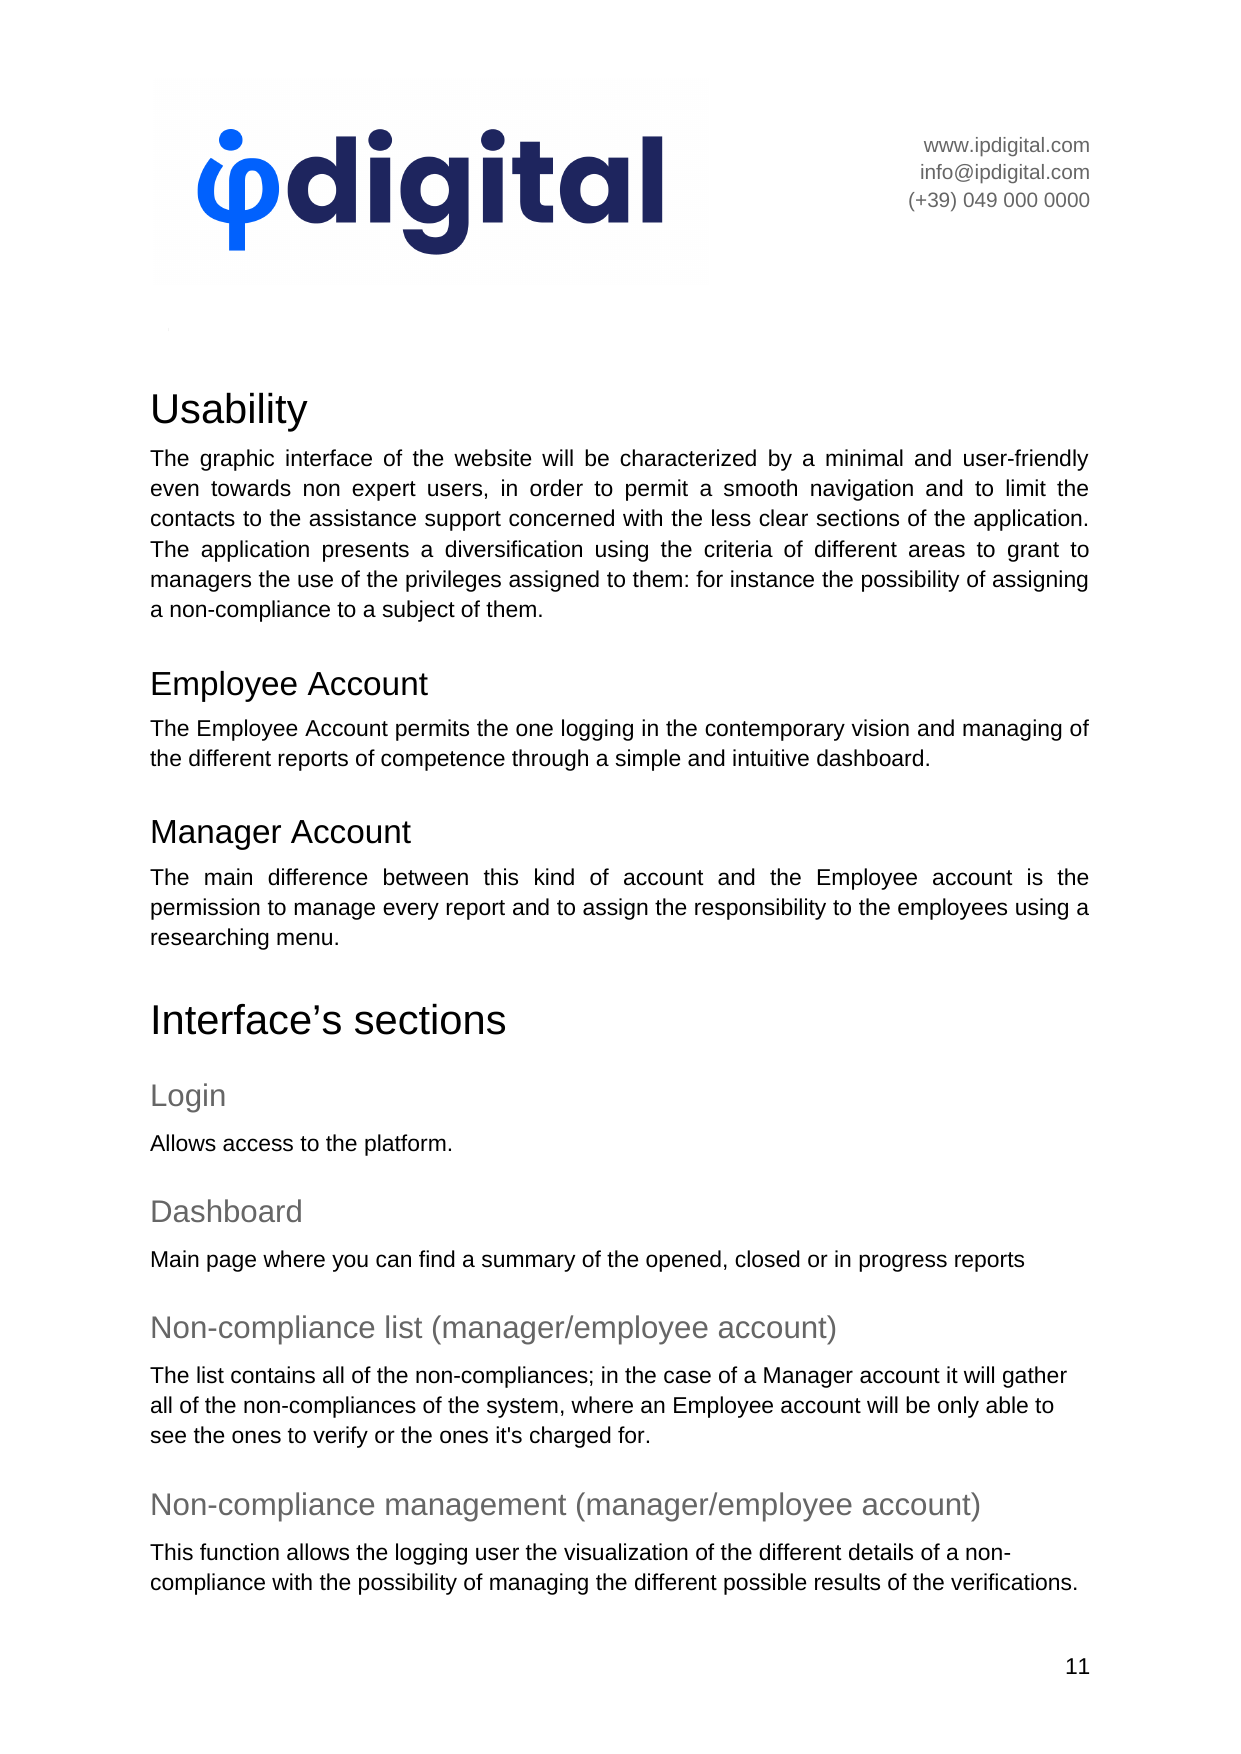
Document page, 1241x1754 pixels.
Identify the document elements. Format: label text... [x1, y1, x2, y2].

subtitle Usability [150, 384, 1090, 432]
text The list contains all of the non-compliances; in the case of a Manager account it will gather all of the non-compliances of the system, where an Employee account will be only able to see the ones to verify or the ones it's charged for. [150, 1362, 1090, 1449]
text The main difference between this kind of account and the Employee account is the permission to manage every report and to assign the responsibility to the employees using a researching menu. [150, 863, 1090, 950]
subtitle Dashboard [150, 1193, 1090, 1229]
subtitle Login [150, 1077, 1090, 1113]
text The graphic interface of the website will be characterized by a minimal and user-friendly even towards non expert users, in order to permit a smooth navigation and to limit the contacts to the assistance support concerned with the less clear sections of the application. The application presents a diversification using the criteria of different areas to grant to managers the use of the privileges assigned to them: for instance the possibility of assigning a non-compliance to a subject of them. [150, 445, 1090, 622]
subtitle Manager Account [150, 812, 1090, 851]
text Main page where you can find a summary of the opened, closed or in progress reports [150, 1246, 1090, 1272]
picture [153, 78, 709, 285]
subtitle Interface’s sections [150, 996, 1090, 1044]
subtitle Employee Account [150, 664, 1090, 702]
subtitle Non-compliance list (manager/employee account) [150, 1309, 1090, 1345]
text This function allows the logging user the visualization of the different details of a non-compliance with the possibility of managing the different possible results of the verifications. [150, 1538, 1090, 1595]
text Allows access to the platform. [150, 1129, 1090, 1156]
subtitle Non-compliance management (manager/employee account) [150, 1486, 1090, 1522]
text The Employee Account permits the one logging in the contemporary vision and managing of the different reports of competence through a simple and intuitive dashboard. [150, 714, 1090, 771]
